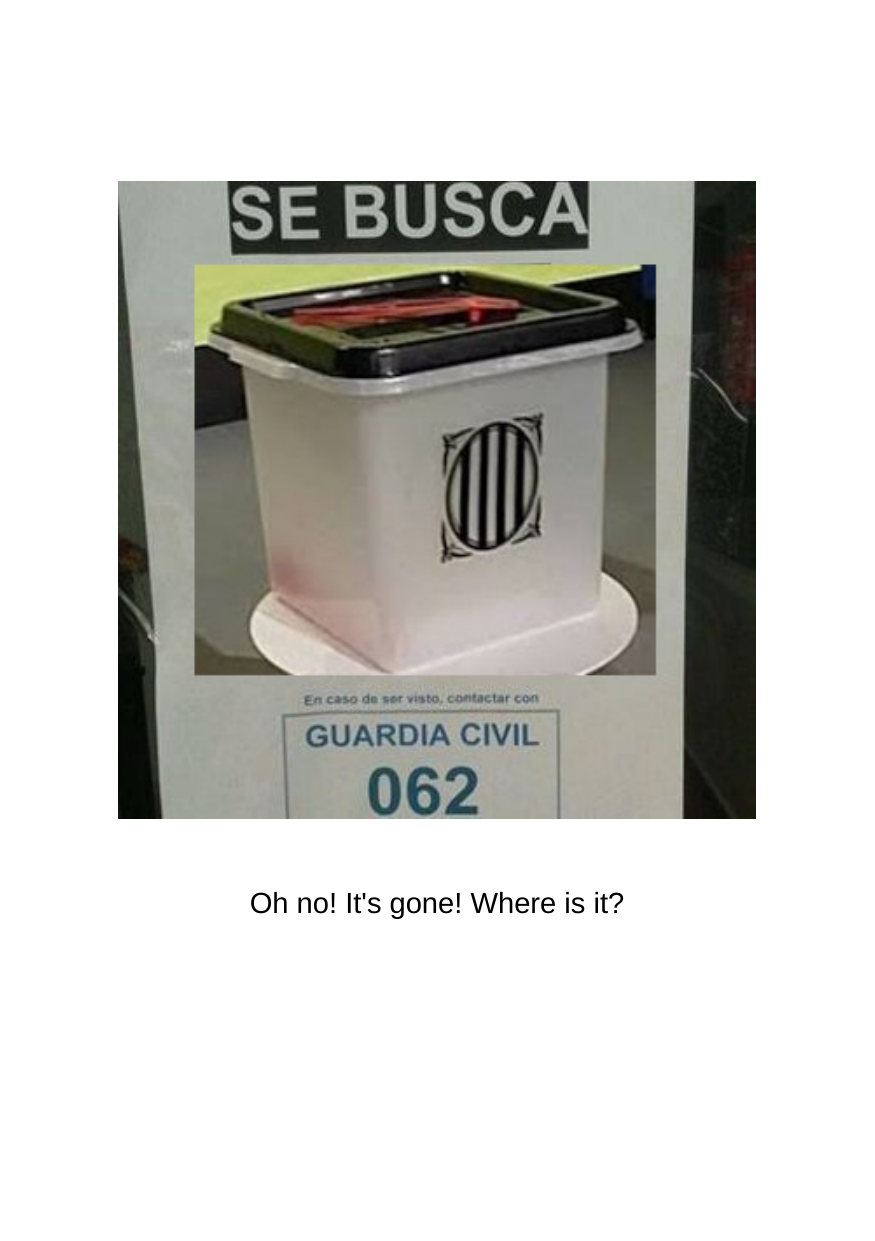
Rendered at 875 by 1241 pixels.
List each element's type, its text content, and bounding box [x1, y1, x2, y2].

text Oh no! It's gone! Where is it? [118, 886, 756, 919]
picture [118, 181, 756, 819]
